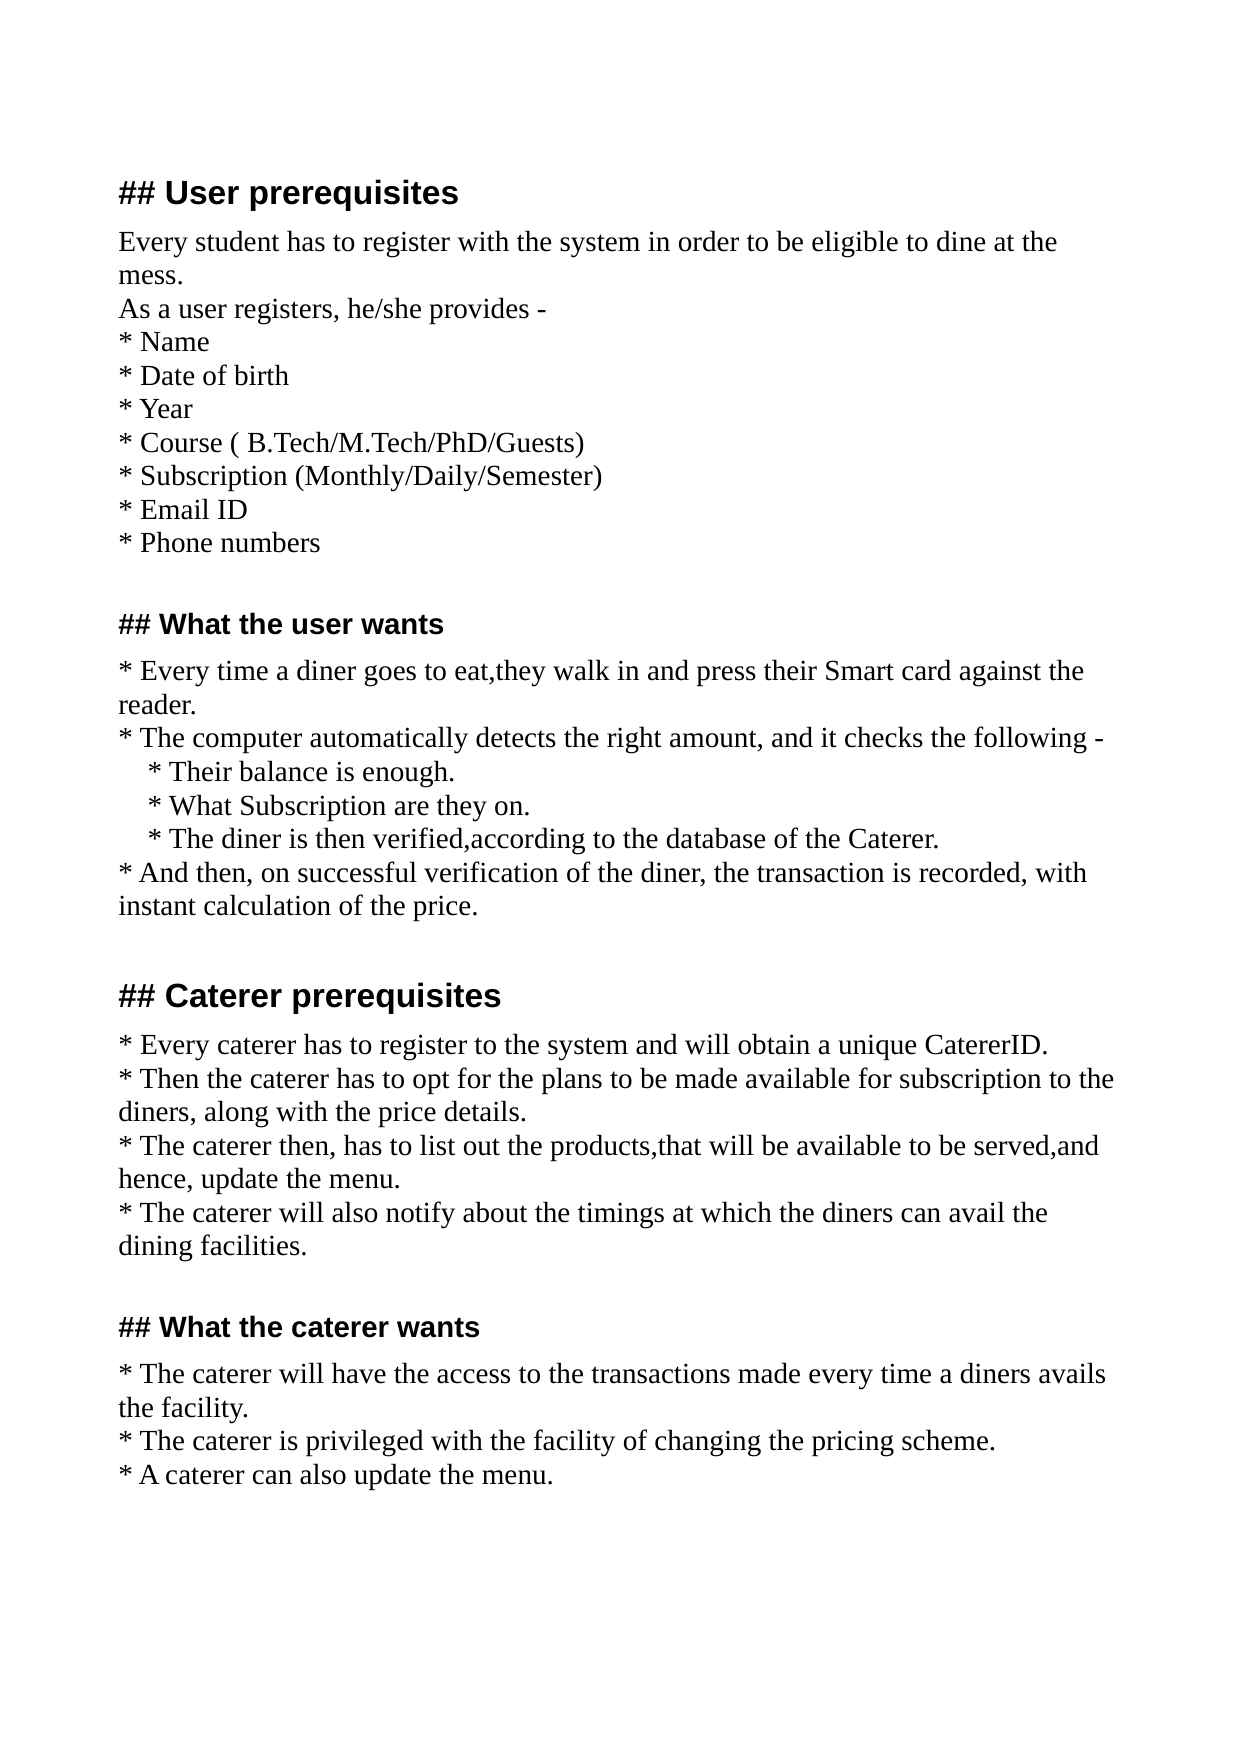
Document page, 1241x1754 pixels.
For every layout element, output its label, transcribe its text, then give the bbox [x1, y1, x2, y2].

text * Phone numbers [118, 526, 1122, 559]
subtitle ## What the user wants [118, 607, 1122, 641]
text * Year [118, 391, 1122, 425]
subtitle ## What the caterer wants [118, 1310, 1122, 1344]
subtitle ## Caterer prerequisites [118, 976, 1122, 1015]
text * A caterer can also update the menu. [118, 1457, 1122, 1491]
text * And then, on successful verification of the diner, the transaction is recorded, with instant calculation of the price. [118, 855, 1122, 922]
text * The computer automatically detects the right amount, and it checks the following - [118, 721, 1122, 754]
text * Date of birth [118, 358, 1122, 391]
text * Every time a diner goes to eat,they walk in and press their Smart card against the reader. [118, 653, 1122, 721]
text * Their balance is enough. [118, 754, 1122, 788]
text * Course ( B.Tech/M.Tech/PhD/Guests) [118, 425, 1122, 458]
text * The caterer will have the access to the transactions made every time a diners avails the facility. [118, 1356, 1122, 1423]
text Every student has to register with the system in order to be eligible to dine at the mess. [118, 224, 1122, 291]
text * Every caterer has to register to the system and will obtain a unique CatererID. [118, 1027, 1122, 1061]
text * Name [118, 324, 1122, 358]
text * The diner is then verified,according to the database of the Caterer. [118, 821, 1122, 855]
text * The caterer then, has to list out the products,that will be available to be served,and hence, update the menu. [118, 1128, 1122, 1195]
text * The caterer will also notify about the timings at which the diners can avail the dining facilities. [118, 1195, 1122, 1262]
text * Email ID [118, 492, 1122, 526]
subtitle ## User prerequisites [118, 172, 1122, 211]
text * Subscription (Monthly/Daily/Semester) [118, 458, 1122, 492]
text * Then the caterer has to opt for the plans to be made available for subscription to the diners, along with the price details. [118, 1061, 1122, 1128]
text As a user registers, he/she provides - [118, 291, 1122, 324]
text * The caterer is privileged with the facility of changing the pricing scheme. [118, 1423, 1122, 1457]
text * What Subscription are they on. [118, 788, 1122, 821]
